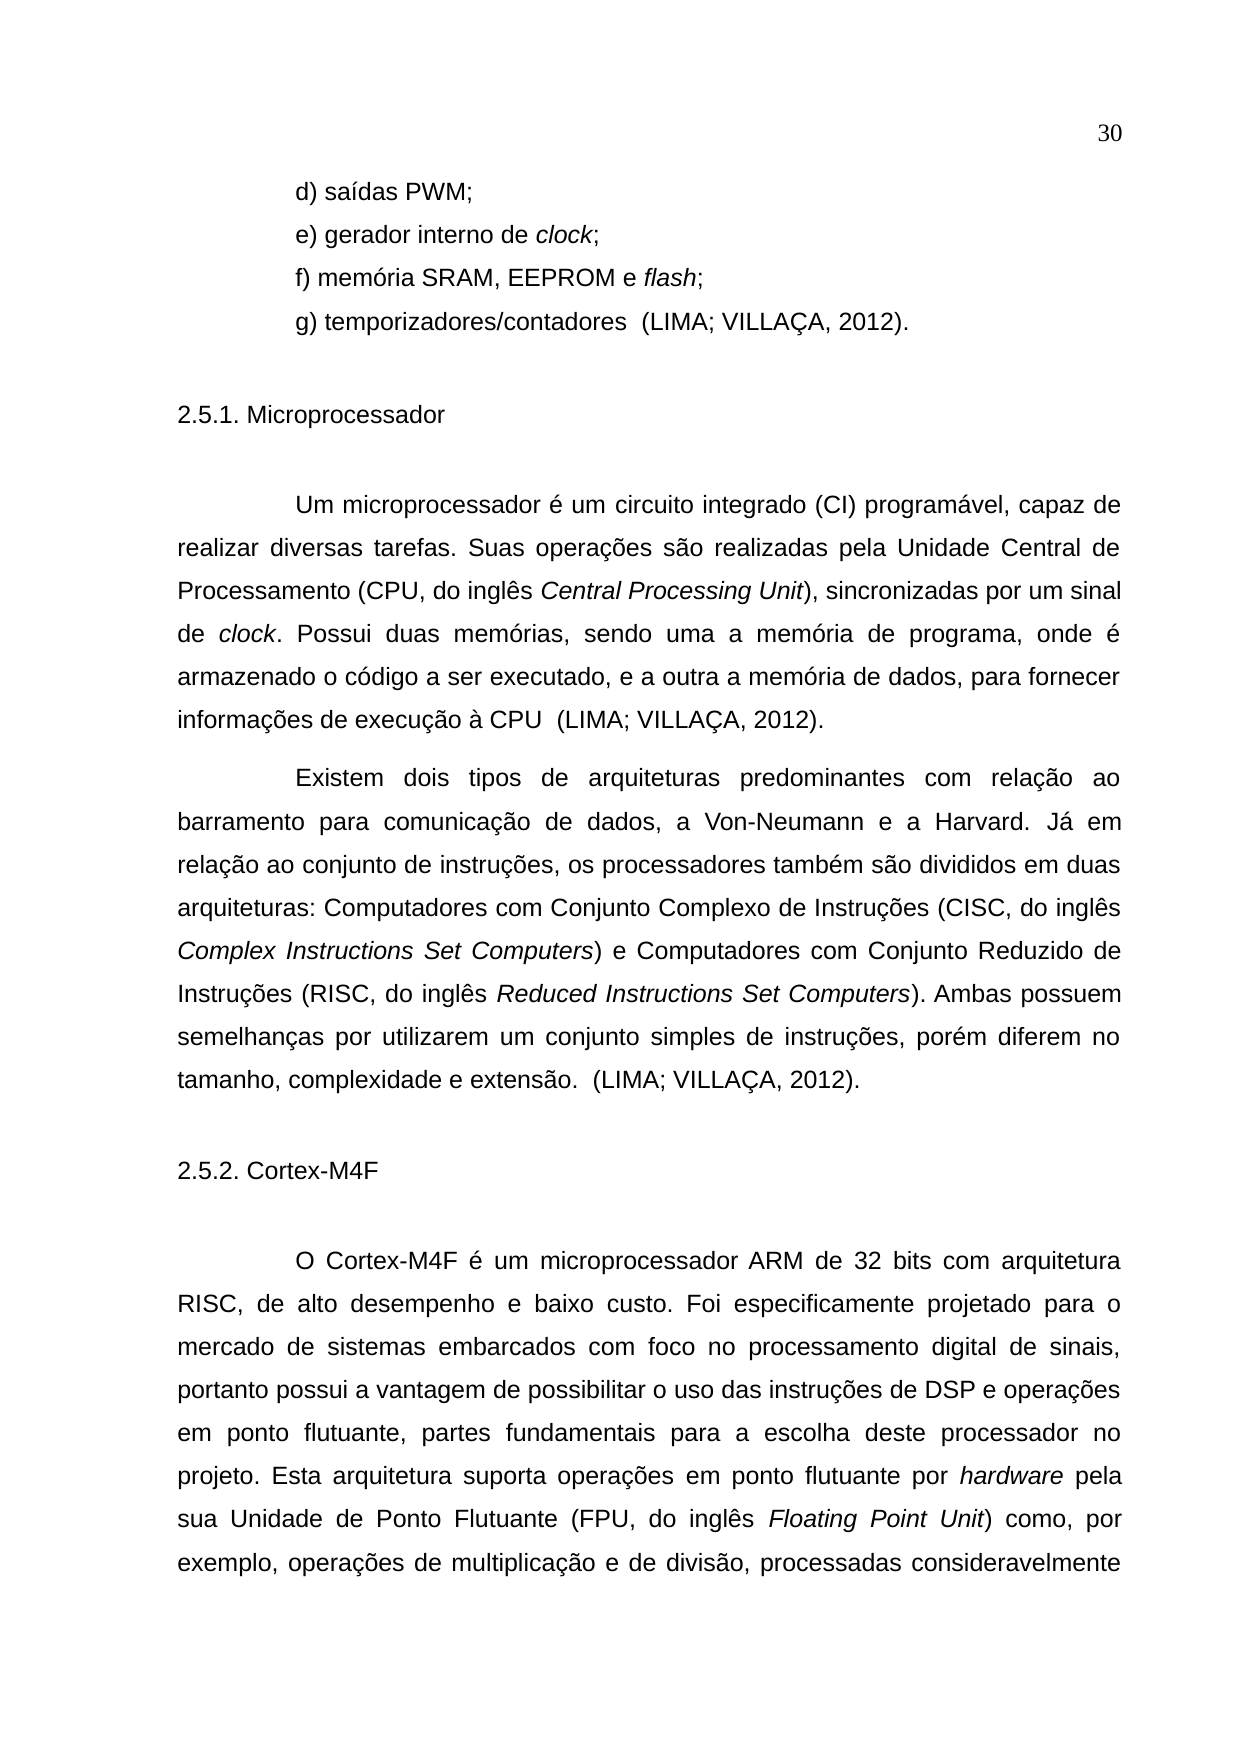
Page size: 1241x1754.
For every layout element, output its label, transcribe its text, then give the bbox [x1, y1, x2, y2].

text e) gerador interno de clock; [295, 220, 1122, 249]
subtitle 2.5.2. Cortex-M4F [177, 1156, 1122, 1184]
text g) temporizadores/contadores (LIMA; VILLAÇA, 2012). [295, 307, 1122, 335]
text f) memória SRAM, EEPROM e flash; [295, 263, 1122, 292]
text Um microprocessador é um circuito integrado (CI) programável, capaz de realizar diversas tarefas. Suas operações são realizadas pela Unidade Central de Processamento (CPU, do inglês Central Processing Unit), sincronizadas por um sinal de clock. Possui duas memórias, sendo uma a memória de programa, onde é armazenado o código a ser executado, e a outra a memória de dados, para fornecer informações de execução à CPU (LIMA; VILLAÇA, 2012). [177, 490, 1122, 734]
text Existem dois tipos de arquiteturas predominantes com relação ao barramento para comunicação de dados, a Von-Neumann e a Harvard. Já em relação ao conjunto de instruções, os processadores também são divididos em duas arquiteturas: Computadores com Conjunto Complexo de Instruções (CISC, do inglês Complex Instructions Set Computers) e Computadores com Conjunto Reduzido de Instruções (RISC, do inglês Reduced Instructions Set Computers). Ambas possuem semelhanças por utilizarem um conjunto simples de instruções, porém diferem no tamanho, complexidade e extensão. (LIMA; VILLAÇA, 2012). [177, 763, 1122, 1094]
subtitle 2.5.1. Microprocessador [177, 400, 1122, 429]
text d) saídas PWM; [295, 177, 1122, 206]
text O Cortex-M4F é um microprocessador ARM de 32 bits com arquitetura RISC, de alto desempenho e baixo custo. Foi especificamente projetado para o mercado de sistemas embarcados com foco no processamento digital de sinais, portanto possui a vantagem de possibilitar o uso das instruções de DSP e operações em ponto flutuante, partes fundamentais para a escolha deste processador no projeto. Esta arquitetura suporta operações em ponto flutuante por hardware pela sua Unidade de Ponto Flutuante (FPU, do inglês Floating Point Unit) como, por exemplo, operações de multiplicação e de divisão, processadas consideravelmente [177, 1246, 1122, 1576]
